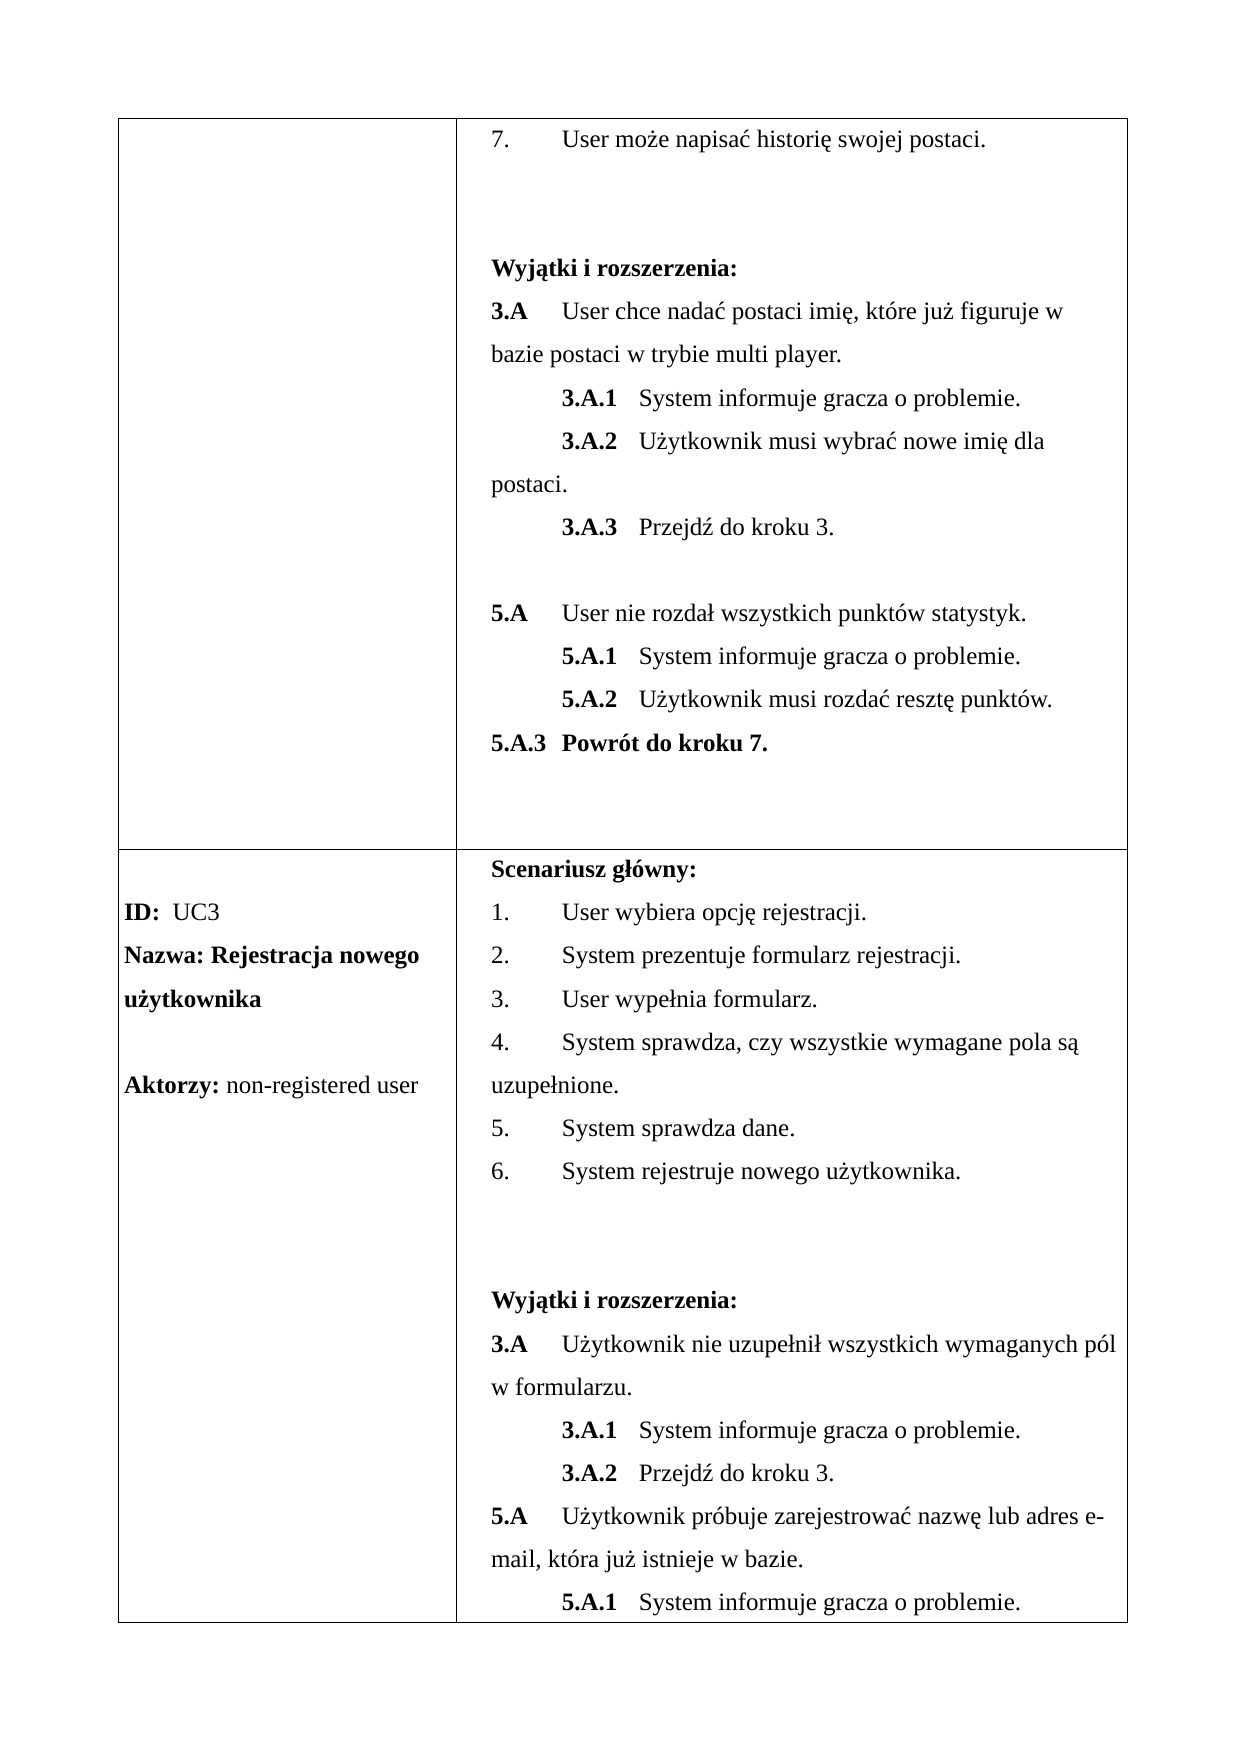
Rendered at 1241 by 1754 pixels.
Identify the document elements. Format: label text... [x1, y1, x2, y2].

table_cell Scenariusz główny: Użytkownik chce stworzyć nową postać. System wyświetla formularz z zapytaniem o imię postaci. System sprawdza czy takie imię postaci figuruje w bazie graczy w trybie multi player. User wybiera rasę, klasę oraz rozdaje punkty statystyk dla postaci. System sprawdza czy gracz wydał wszystkie punkty. Gracz musi wybrać umiejętności swojej nowej postaci. User może napisać historię swojej postaci. Wyjątki i rozszerzenia: 3.A User chce nadać postaci imię, które już figuruje w bazie postaci w trybie multi player. 3.A.1 System informuje gracza o problemie. 3.A.2 Użytkownik musi wybrać nowe imię dla postaci. 3.A.3 Przejdź do kroku 3. 5.A User nie rozdał wszystkich punktów statystyk. 5.A.1 System informuje gracza o problemie. 5.A.2 Użytkownik musi rozdać resztę punktów. 5.A.3 Powrót do kroku 7. [457, 119, 1127, 848]
table_cell [119, 119, 456, 848]
table_cell Scenariusz główny: User wybiera opcję rejestracji. System prezentuje formularz rejestracji. User wypełnia formularz. System sprawdza, czy wszystkie wymagane pola są uzupełnione. System sprawdza dane. System rejestruje nowego użytkownika. Wyjątki i rozszerzenia: 3.A Użytkownik nie uzupełnił wszystkich wymaganych pól w formularzu. 3.A.1 System informuje gracza o problemie. 3.A.2 Przejdź do kroku 3. 5.A Użytkownik próbuje zarejestrować nazwę lub adres e-mail, która już istnieje w bazie. 5.A.1 System informuje gracza o problemie. [457, 850, 1127, 1622]
table_cell ID: UC3 Nazwa: Rejestracja nowego użytkownika Aktorzy: non-registered user [119, 850, 456, 1622]
